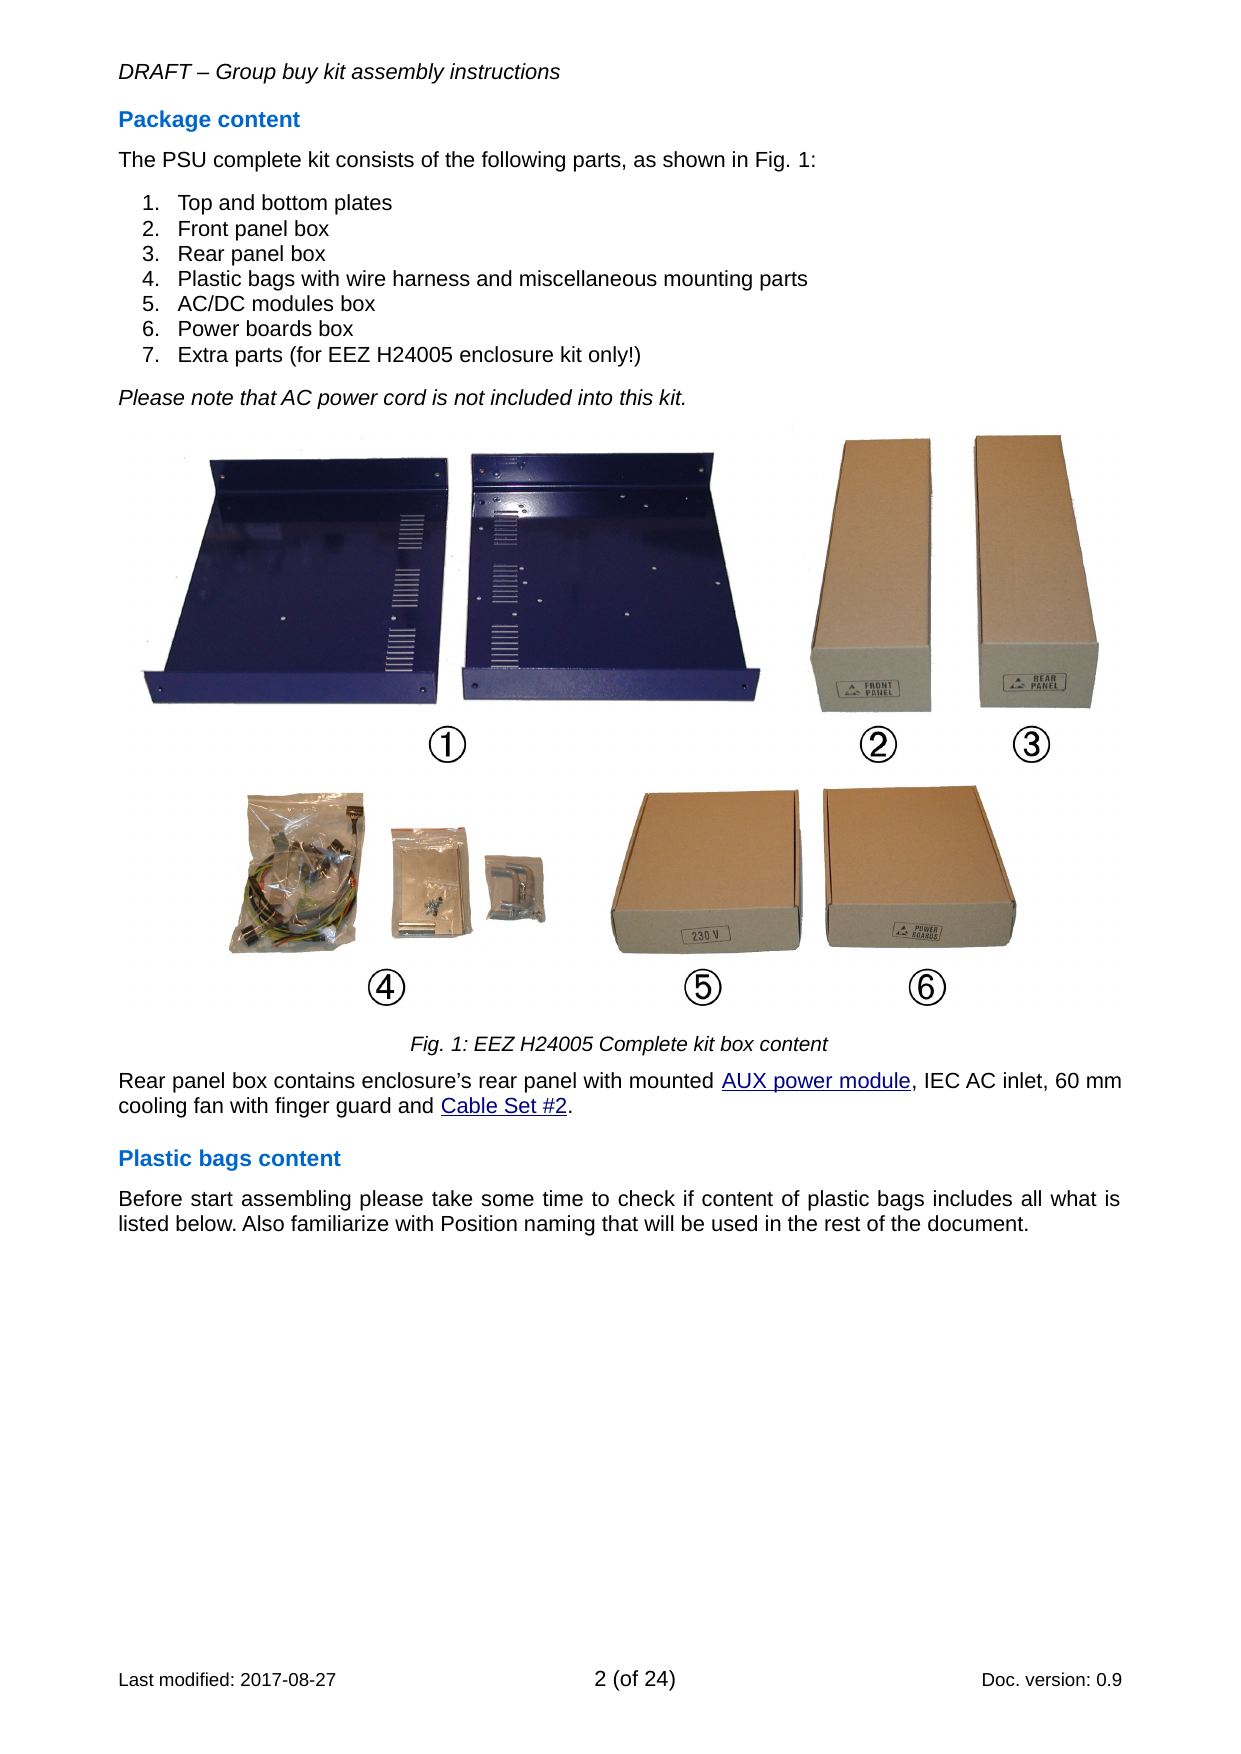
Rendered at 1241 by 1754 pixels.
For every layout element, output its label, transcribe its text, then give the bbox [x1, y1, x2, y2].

picture [118, 409, 1123, 1021]
subtitle Package content [118, 106, 1122, 133]
text The PSU complete kit consists of the following parts, as shown in Fig. 1: [118, 147, 1122, 173]
list AC/DC modules box [142, 291, 1110, 316]
text Please note that AC power cord is not included into this kit. [118, 384, 1122, 409]
text Before start assembling please take some time to check if content of plastic bags includes all what is listed below. Also familiarize with Position naming that will be used in the rest of the document. [118, 1186, 1122, 1236]
list Front panel box [142, 216, 1110, 241]
text Rear panel box contains enclosure’s rear panel with mounted AUX power module, IEC AC inlet, 60 mm cooling fan with finger guard and Cable Set #2. [118, 1056, 1122, 1118]
text Fig. 1: EEZ H24005 Complete kit box content [118, 1021, 1122, 1056]
subtitle Plastic bags content [118, 1145, 1122, 1171]
list Extra parts (for EEZ H24005 enclosure kit only!) [142, 342, 1110, 367]
list Power boards box [142, 316, 1110, 342]
list Plastic bags with wire harness and miscellaneous mounting parts [142, 266, 1110, 291]
list Rear panel box [142, 241, 1110, 266]
list Top and bottom plates [142, 190, 1110, 216]
